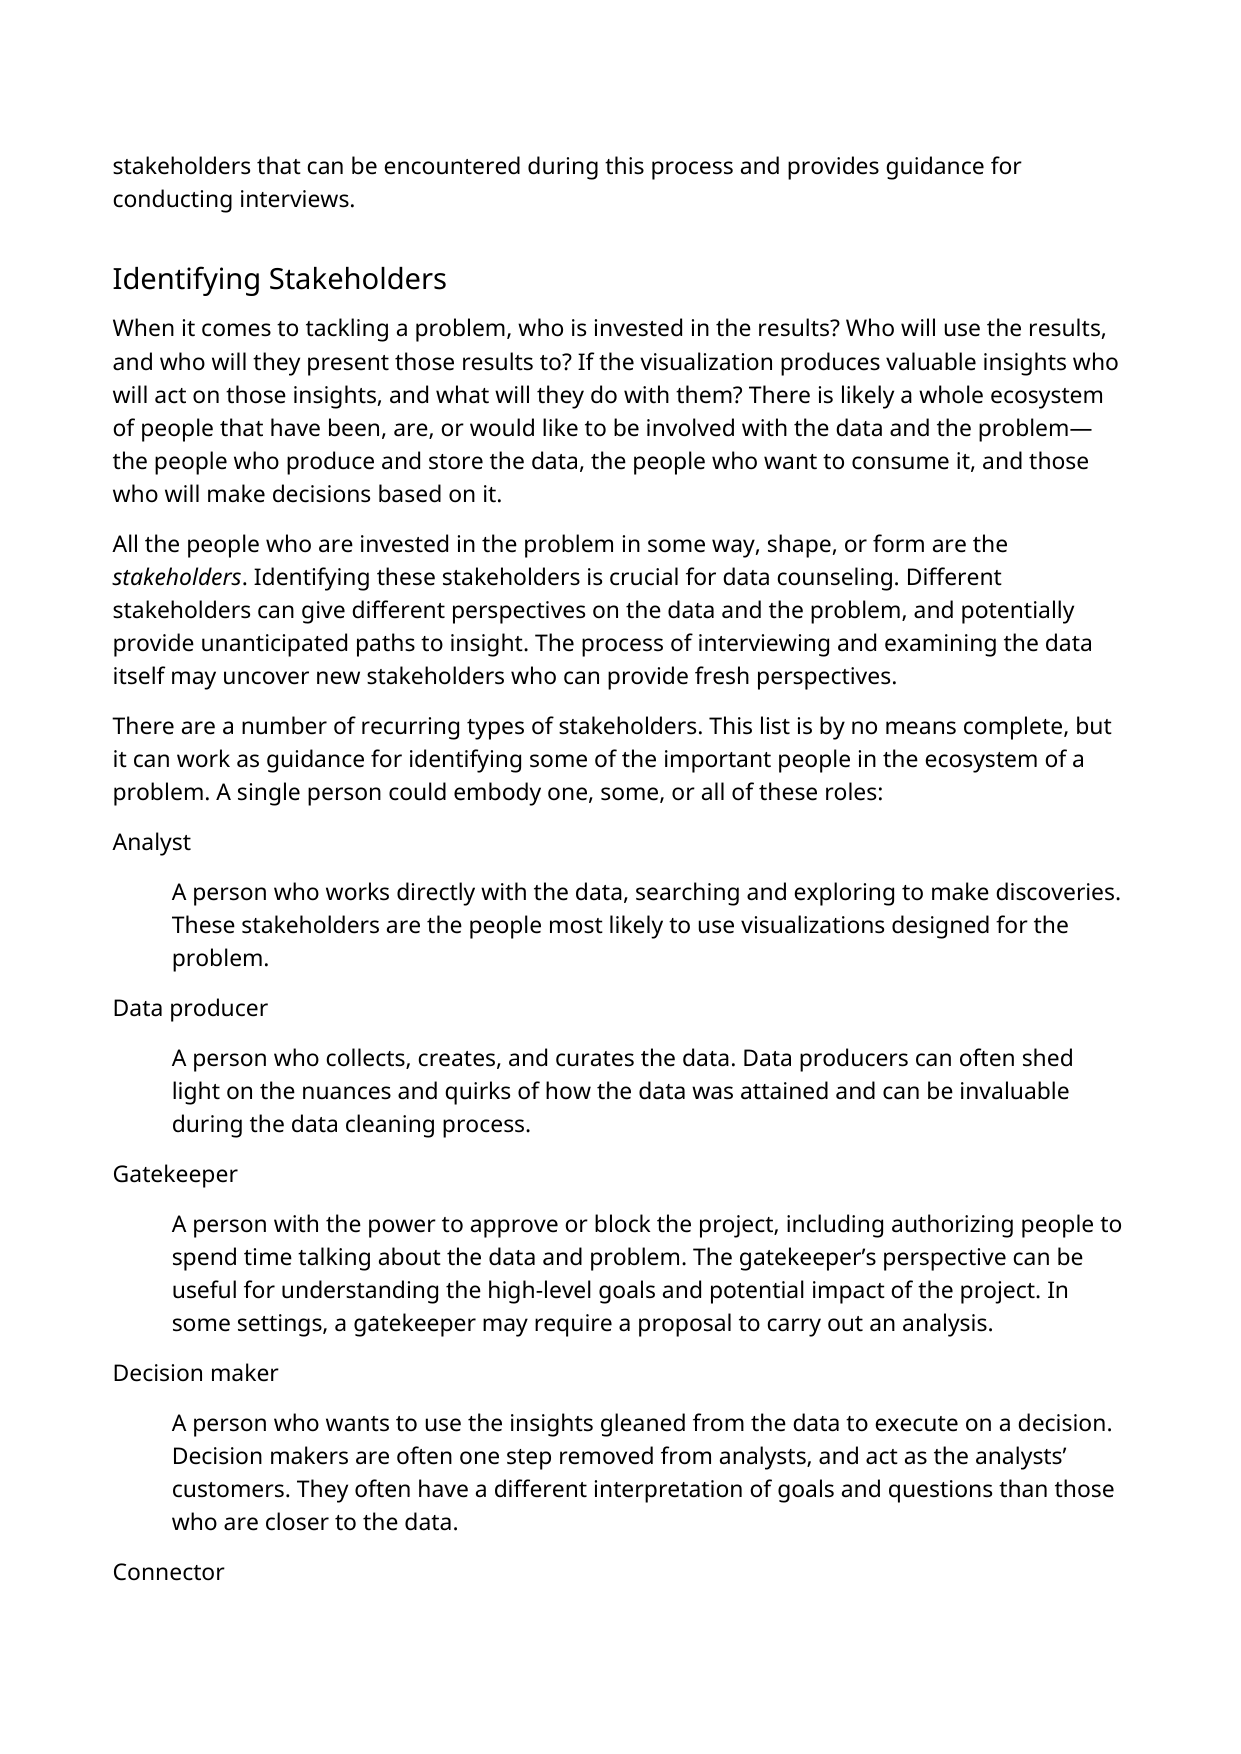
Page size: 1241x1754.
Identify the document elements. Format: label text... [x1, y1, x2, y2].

text Connector [112, 1556, 1128, 1587]
text All the people who are invested in the problem in some way, shape, or form are the stakeholders. Identifying these stakeholders is crucial for data counseling. Different stakeholders can give different perspectives on the data and the problem, and potentially provide unanticipated paths to insight. The process of interviewing and examining the data itself may uncover new stakeholders who can provide fresh perspectives. [112, 528, 1128, 692]
text Analyst [112, 826, 1128, 857]
text There are a number of recurring types of stakeholders. This list is by no means complete, but it can work as guidance for identifying some of the important people in the ecosystem of a problem. A single person could embody one, some, or all of these roles: [112, 710, 1128, 808]
text A person who collects, creates, and curates the data. Data producers can often shed light on the nuances and quirks of how the data was attained and can be invaluable during the data cleaning process. [172, 1042, 1128, 1139]
text A person with the power to approve or block the project, including authorizing people to spend time talking about the data and problem. The gatekeeper’s perspective can be useful for understanding the high-level goals and potential impact of the project. In some settings, a gatekeeper may require a proposal to carry out an analysis. [172, 1208, 1128, 1338]
text Decision maker [112, 1357, 1128, 1388]
text A person who works directly with the data, searching and exploring to make discoveries. These stakeholders are the people most likely to use visualizations designed for the problem. [172, 876, 1128, 973]
text When it comes to tackling a problem, who is invested in the results? Who will use the results, and who will they present those results to? If the visualization produces valuable insights who will act on those insights, and what will they do with them? There is likely a whole ecosystem of people that have been, are, or would like to be involved with the data and the problem—the people who produce and store the data, the people who want to consume it, and those who will make decisions based on it. [112, 312, 1128, 509]
text stakeholders that can be encountered during this process and provides guidance for conducting interviews. [112, 150, 1128, 214]
text A person who wants to use the insights gleaned from the data to execute on a decision. Decision makers are often one step removed from analysts, and act as the analysts’ customers. They often have a different interpretation of goals and questions than those who are closer to the data. [172, 1407, 1128, 1537]
subtitle Identifying Stakeholders [112, 258, 1128, 298]
text Data producer [112, 992, 1128, 1023]
text Gatekeeper [112, 1158, 1128, 1189]
